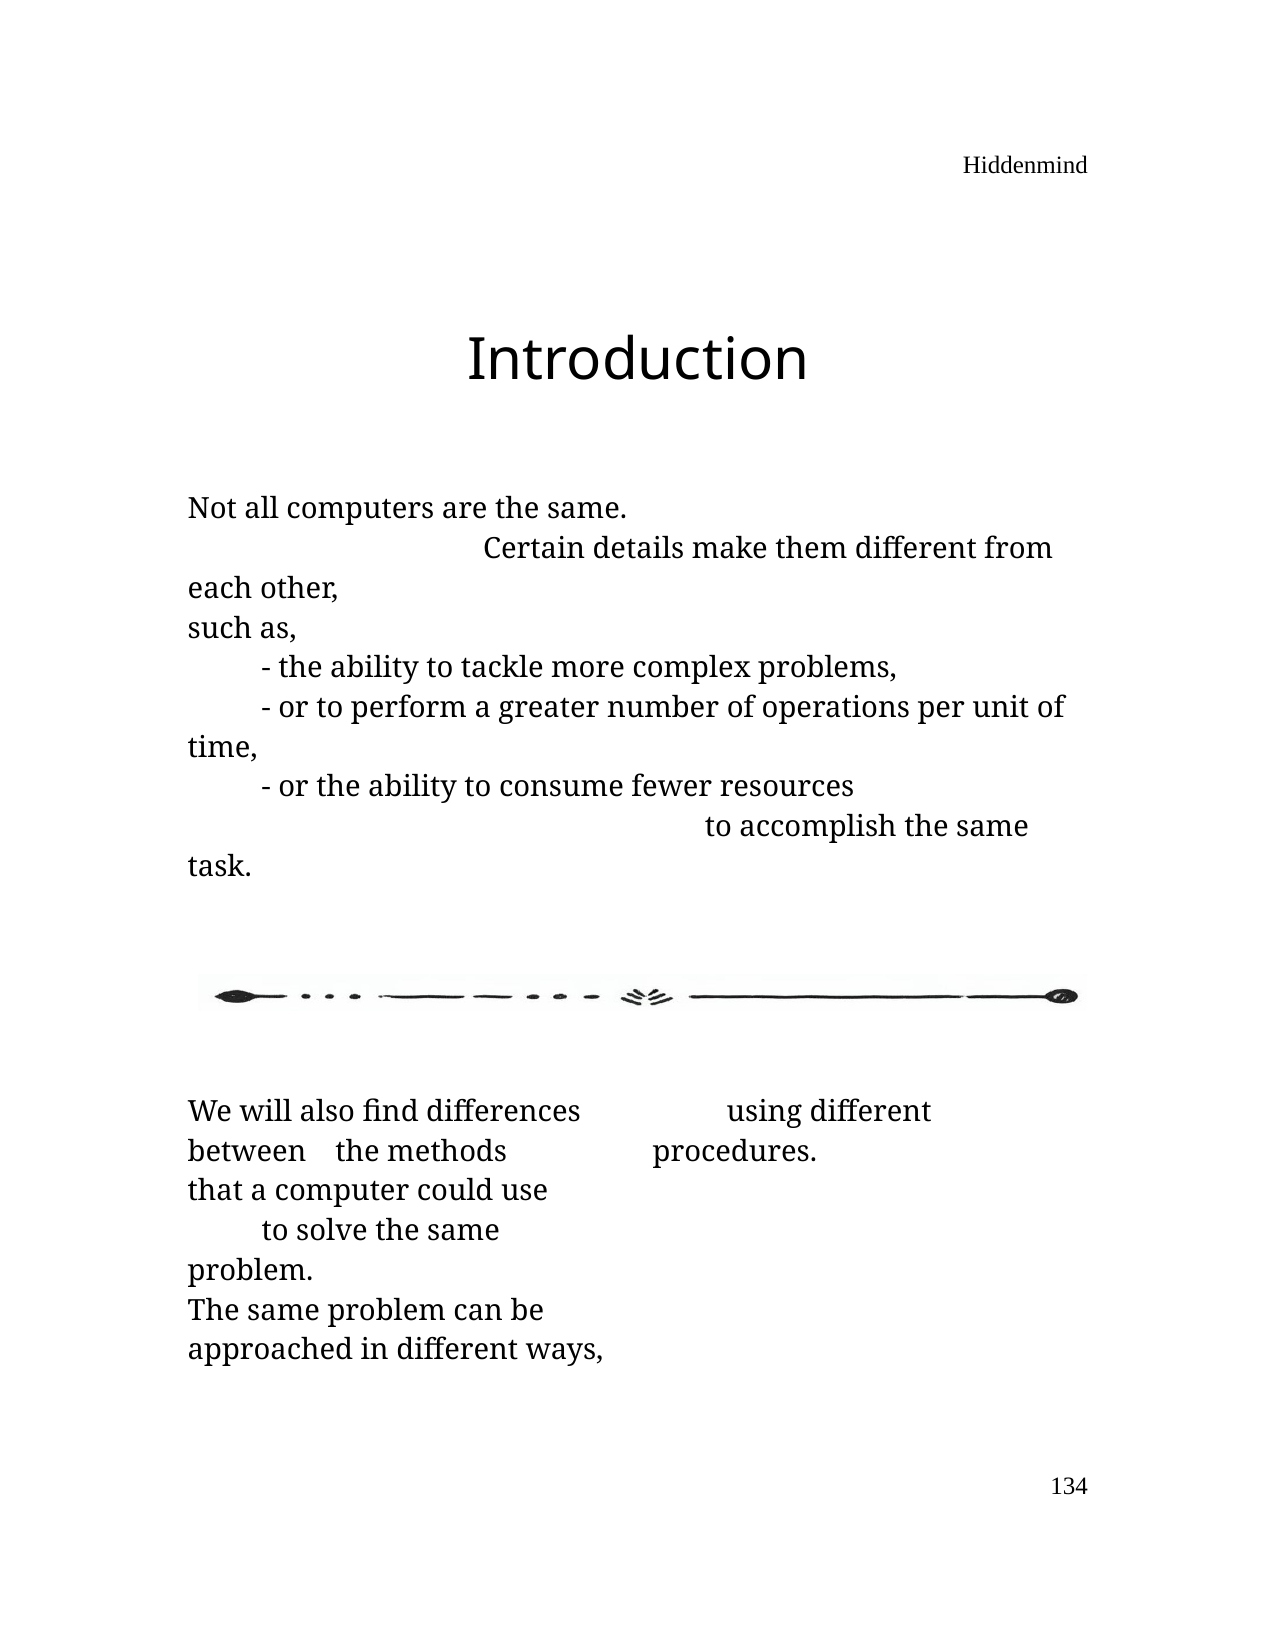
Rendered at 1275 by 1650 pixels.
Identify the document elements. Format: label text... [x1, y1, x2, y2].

text - or the ability to consume fewer resources [187, 766, 1087, 805]
text to accomplish the same task. [187, 805, 1087, 885]
text such as, [187, 607, 1087, 647]
text using different procedures. [652, 1090, 1087, 1170]
text Not all computers are the same. [187, 488, 1087, 527]
text We will also find differences between the methods [187, 1090, 622, 1170]
text The same problem can be approached in different ways, [187, 1289, 622, 1368]
picture [198, 974, 1088, 1011]
text Certain details make them different from each other, [187, 527, 1087, 607]
text that a computer could use [187, 1170, 622, 1209]
text - or to perform a greater number of operations per unit of time, [187, 686, 1087, 766]
text to solve the same problem. [187, 1209, 622, 1289]
text - the ability to tackle more complex problems, [187, 647, 1087, 686]
